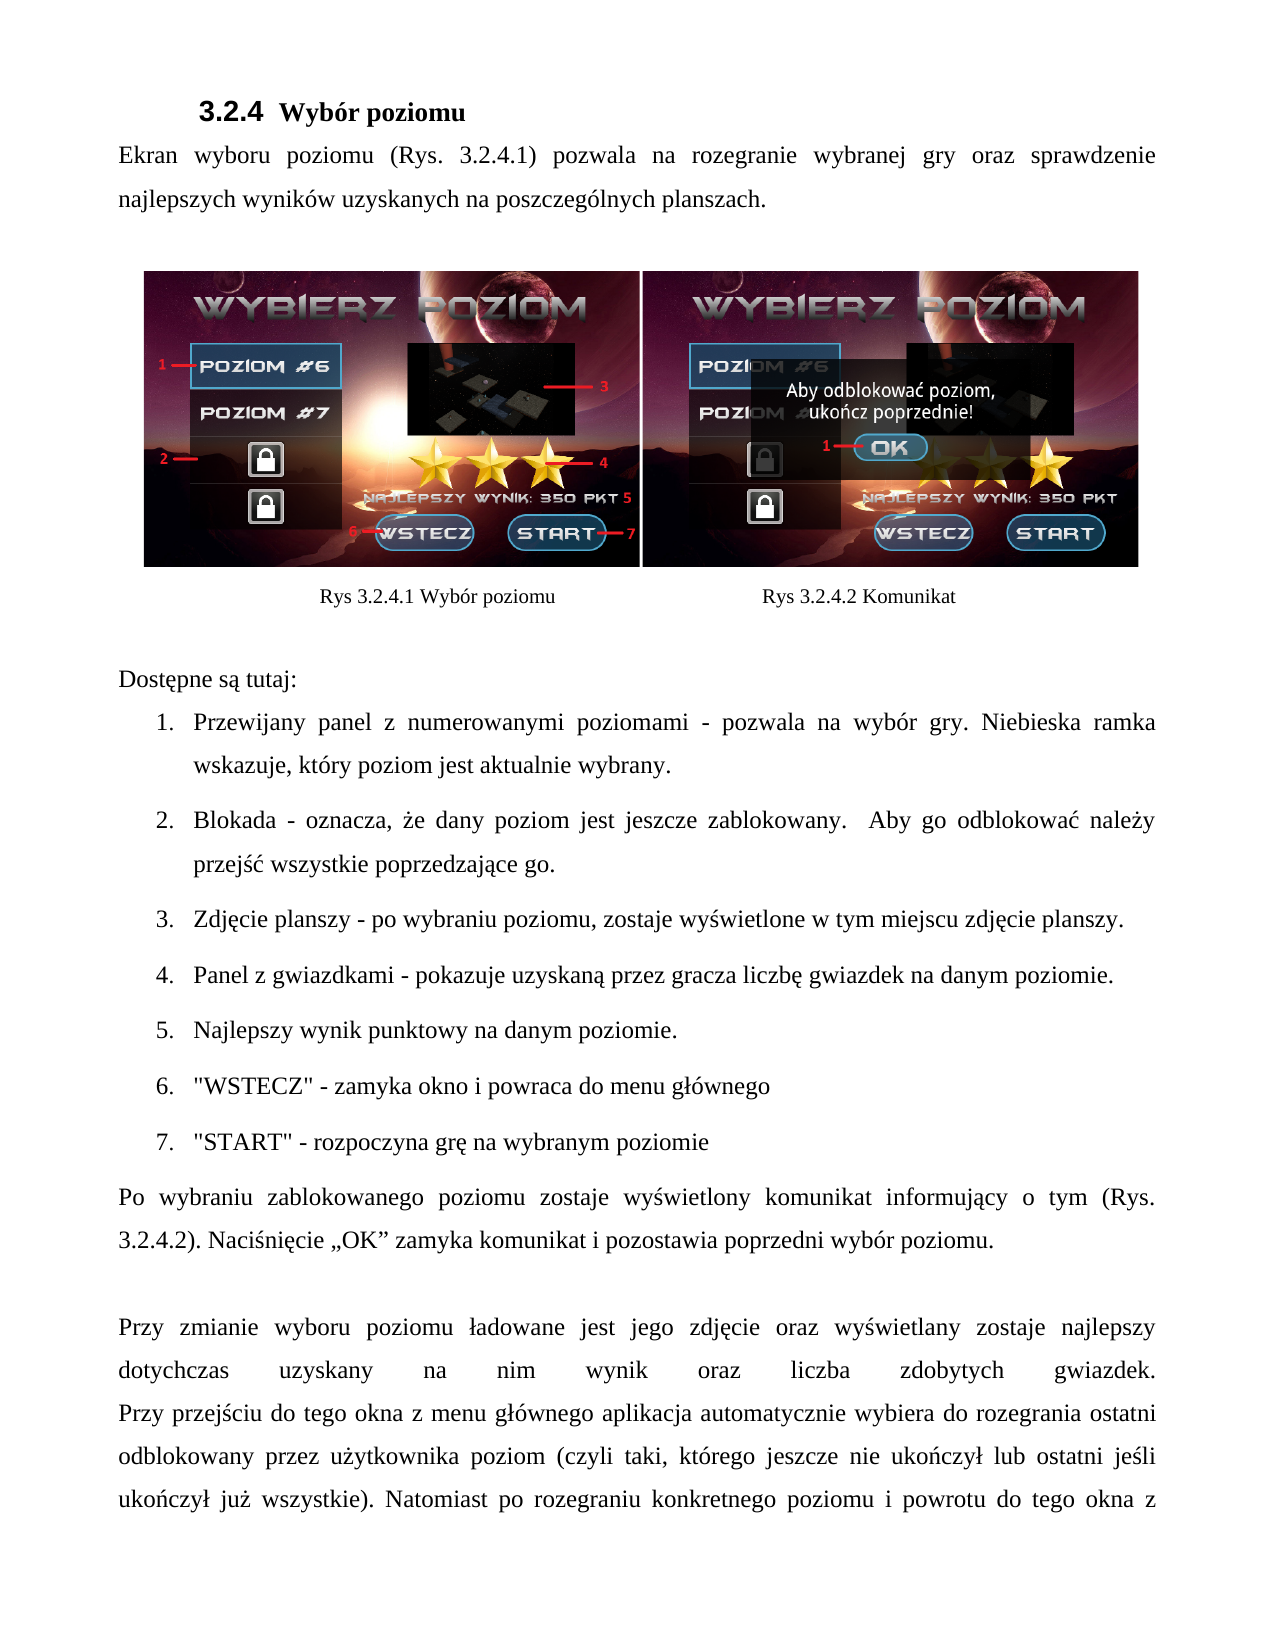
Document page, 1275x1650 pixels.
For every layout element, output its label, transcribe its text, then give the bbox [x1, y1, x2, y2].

text Przy zmianie wyboru poziomu ładowane jest jego zdjęcie oraz wyświetlany zostaje najlepszy dotychczas uzyskany na nim wynik oraz liczba zdobytych gwiazdek. Przy przejściu do tego okna z menu głównego aplikacja automatycznie wybiera do rozegrania ostatni odblokowany przez użytkownika poziom (czyli taki, którego jeszcze nie ukończył lub ostatni jeśli ukończył już wszystkie). Natomiast po rozegraniu konkretnego poziomu i powrotu do tego okna z [118, 1312, 1157, 1513]
text Dostępne są tutaj: [118, 664, 1157, 692]
list Zdjęcie planszy - po wybraniu poziomu, zostaje wyświetlone w tym miejscu zdjęcie planszy. [156, 904, 1157, 933]
picture [642, 271, 1139, 567]
list Przewijany panel z numerowanymi poziomami - pozwala na wybór gry. Niebieska ramka wskazuje, który poziom jest aktualnie wybrany. [156, 707, 1157, 779]
text Rys 3.2.4.1 Wybór poziomu Rys 3.2.4.2 Komunikat [118, 584, 1157, 608]
list Panel z gwiazdkami - pokazuje uzyskaną przez gracza liczbę gwiazdek na danym poziomie. [156, 960, 1157, 989]
picture [143, 271, 640, 567]
text Po wybraniu zablokowanego poziomu zostaje wyświetlony komunikat informujący o tym (Rys. 3.2.4.2). Naciśnięcie „OK” zamyka komunikat i pozostawia poprzedni wybór poziomu. [118, 1182, 1157, 1254]
list Najlepszy wynik punktowy na danym poziomie. [156, 1016, 1157, 1044]
list "START" - rozpoczyna grę na wybranym poziomie [156, 1127, 1157, 1156]
list "WSTECZ" - zamyka okno i powraca do menu głównego [156, 1071, 1157, 1100]
subtitle Wybór poziomu [191, 94, 1157, 128]
text Ekran wyboru poziomu (Rys. 3.2.4.1) pozwala na rozegranie wybranej gry oraz sprawdzenie najlepszych wyników uzyskanych na poszczególnych planszach. [118, 141, 1157, 212]
list Blokada - oznacza, że dany poziom jest jeszcze zablokowany. Aby go odblokować należy przejść wszystkie poprzedzające go. [156, 806, 1157, 877]
